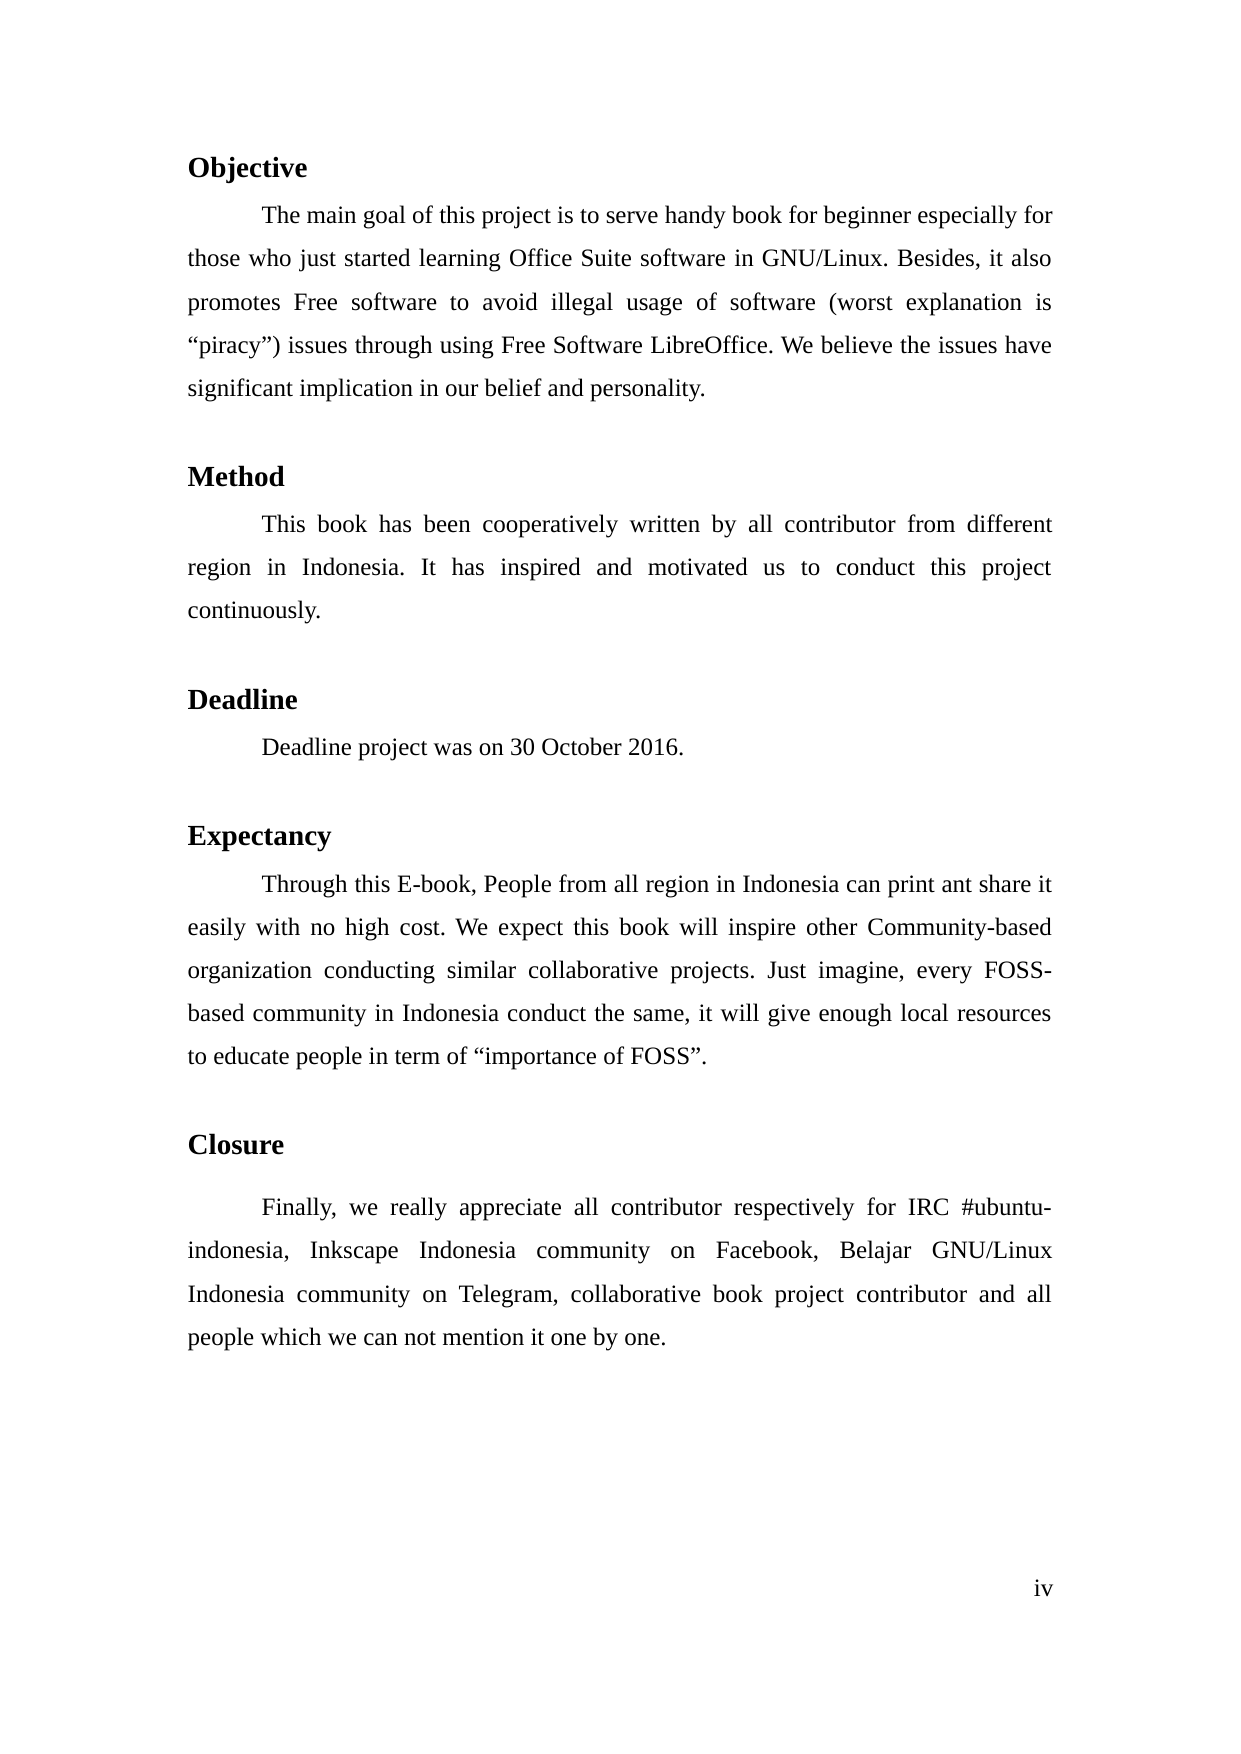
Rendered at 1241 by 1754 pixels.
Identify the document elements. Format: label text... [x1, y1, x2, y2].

text Through this E-book, People from all region in Indonesia can print ant share it easily with no high cost. We expect this book will inspire other Community-based organization conducting similar collaborative projects. Just imagine, every FOSS-based community in Indonesia conduct the same, it will give enough local resources to educate people in term of “importance of FOSS”. [187, 869, 1053, 1070]
text This book has been cooperatively written by all contributor from different region in Indonesia. It has inspired and motivated us to conduct this project continuously. [187, 509, 1053, 624]
text Closure [187, 1127, 1053, 1161]
text Expectancy [187, 818, 1053, 852]
text Deadline project was on 30 October 2016. [187, 732, 1053, 761]
text Deadline [187, 682, 1053, 715]
text The main goal of this project is to serve handy book for beginner especially for those who just started learning Office Suite software in GNU/Linux. Besides, it also promotes Free software to avoid illegal usage of software (worst explanation is “piracy”) issues through using Free Software LibreOffice. We believe the issues have significant implication in our belief and personality. [187, 200, 1053, 402]
text Finally, we really appreciate all contributor respectively for IRC #ubuntu-indonesia, Inkscape Indonesia community on Facebook, Belajar GNU/Linux Indonesia community on Telegram, collaborative book project contributor and all people which we can not mention it one by one. [187, 1192, 1053, 1351]
text Method [187, 459, 1053, 493]
text Objective [187, 150, 1053, 183]
